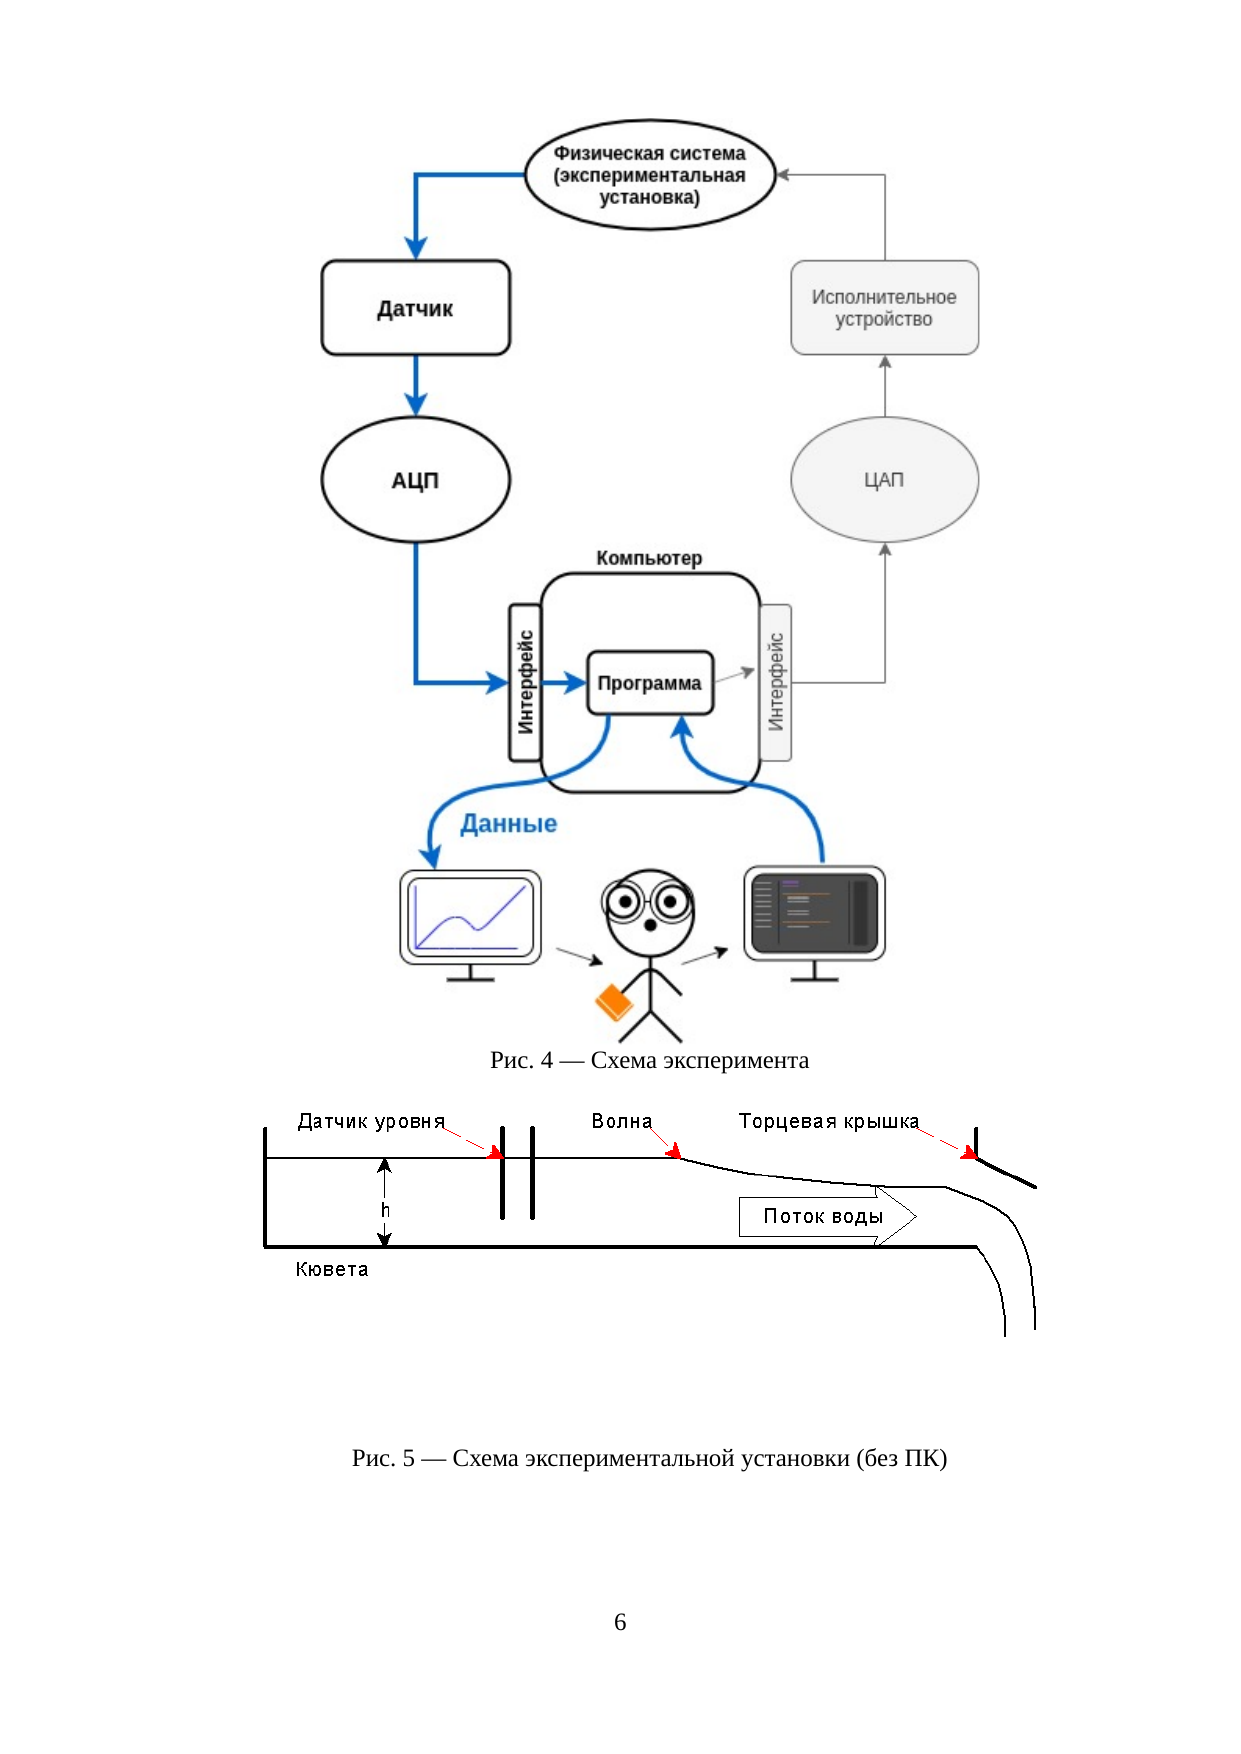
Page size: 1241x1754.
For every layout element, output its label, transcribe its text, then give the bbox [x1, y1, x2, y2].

text Рис. 5 — Схема экспериментальной установки (без ПК) [118, 1443, 1122, 1471]
picture [240, 1087, 1059, 1443]
picture [320, 118, 980, 1045]
text Рис. 4 — Схема эксперимента [118, 1045, 1122, 1073]
